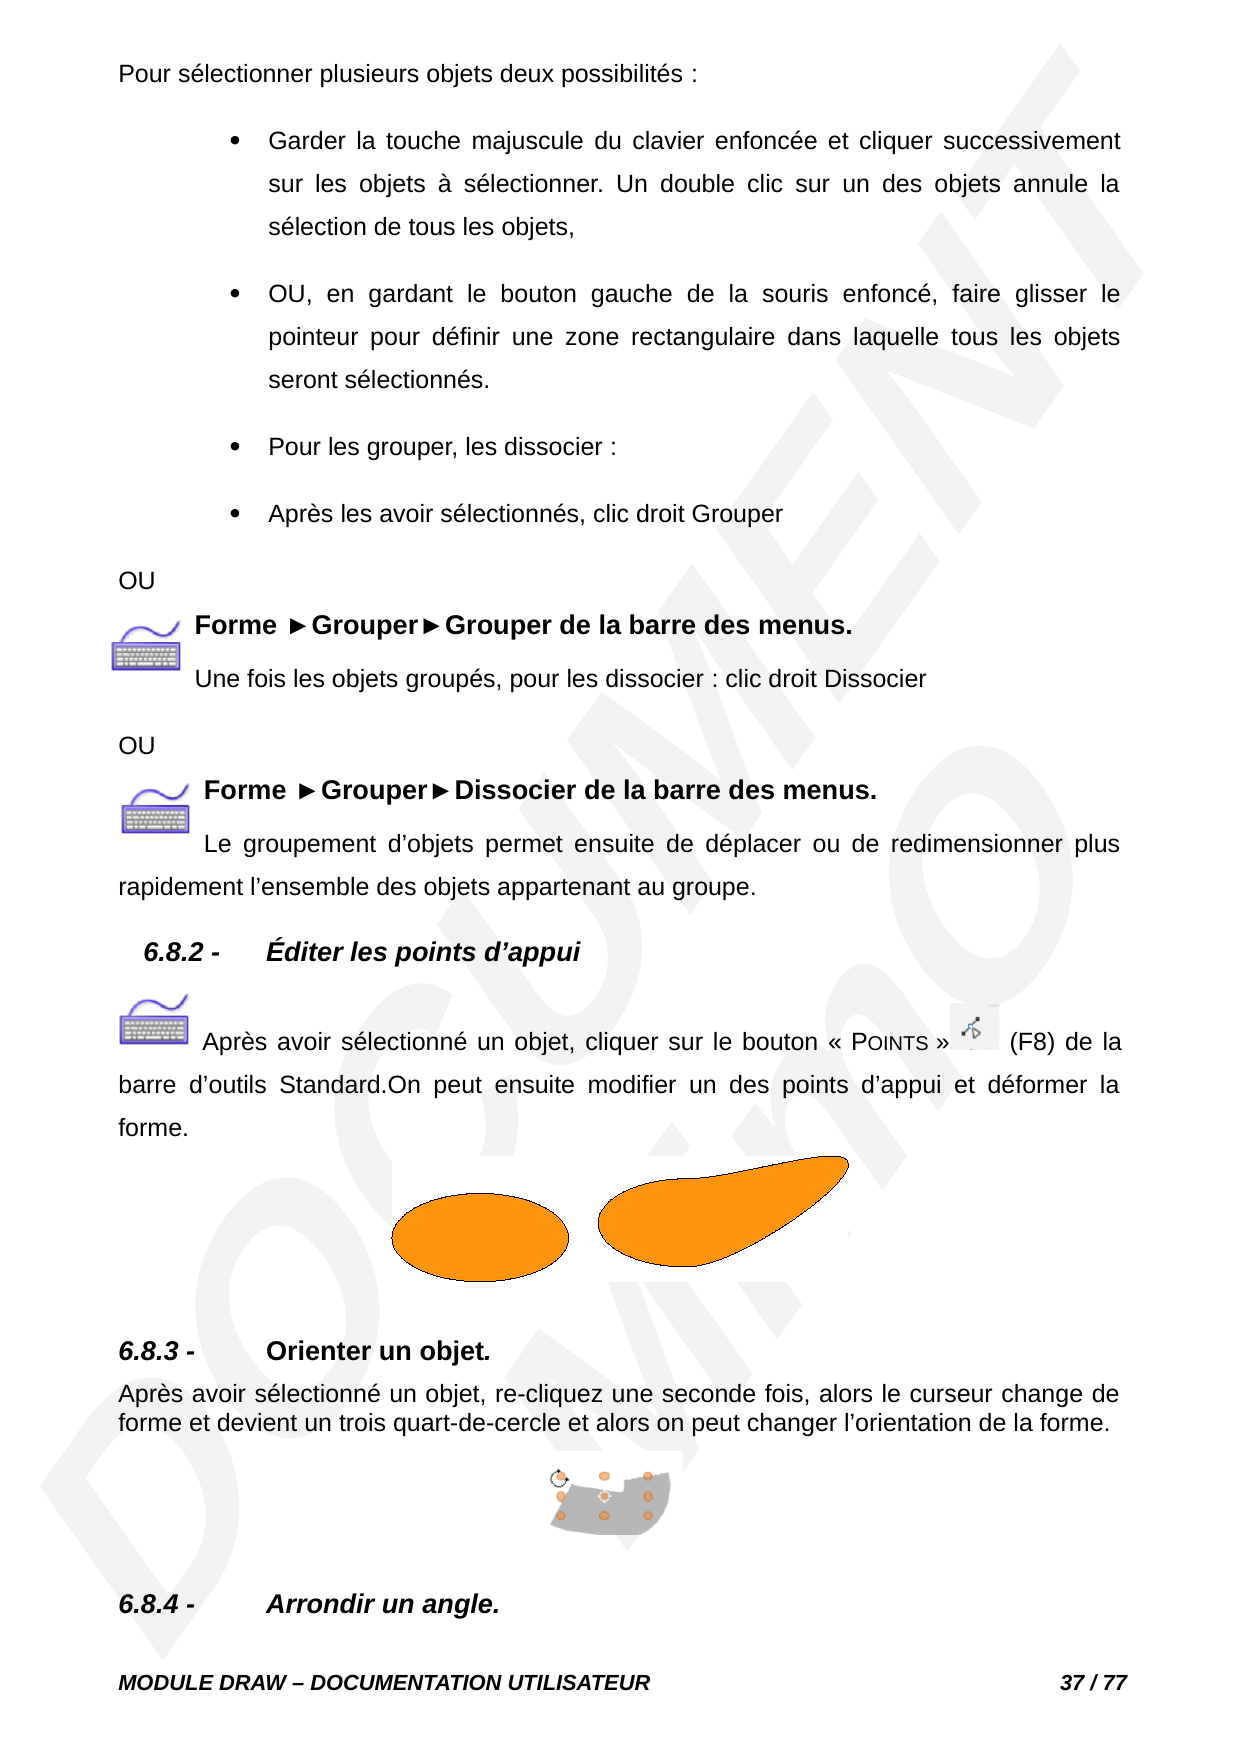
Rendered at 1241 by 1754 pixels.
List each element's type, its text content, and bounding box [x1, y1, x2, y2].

text Pour sélectionner plusieurs objets deux possibilités : [118, 59, 1122, 88]
picture [115, 982, 191, 1058]
list Après les avoir sélectionnés, clic droit Grouper [231, 499, 1122, 528]
picture [117, 772, 192, 847]
subtitle Arrondir un angle. [118, 1588, 1122, 1619]
text Une fois les objets groupés, pour les dissocier : clic droit Dissocier [118, 664, 1122, 693]
list OU, en gardant le bouton gauche de la souris enfoncé, faire glisser le pointeur pour définir une zone rectangulaire dans laquelle tous les objets seront sélectionnés. [231, 279, 1122, 394]
text Après avoir sélectionné un objet, re-cliquez une seconde fois, alors le curseur change de forme et devient un trois quart-de-cercle et alors on peut changer l’orientation de la forme. [118, 1379, 1122, 1436]
text OU [118, 566, 1122, 594]
picture [529, 1451, 683, 1535]
subtitle Éditer les points d’appui [143, 936, 1122, 967]
text Le groupement d’objets permet ensuite de déplacer ou de redimensionner plus rapidement l’ensemble des objets appartenant au groupe. [118, 829, 1122, 901]
text OU [118, 731, 1122, 759]
text Après avoir sélectionné un objet, cliquer sur le bouton « Points » (F8) de la barre d’outils Standard.On peut ensuite modifier un des points d’appui et déformer la forme. [118, 1003, 1122, 1142]
subtitle Orienter un objet. [118, 1335, 1122, 1366]
text Forme ►Grouper►Dissocier de la barre des menus. [192, 774, 1122, 805]
picture [107, 610, 183, 684]
list Garder la touche majuscule du clavier enfoncée et cliquer successivement sur les objets à sélectionner. Un double clic sur un des objets annule la sélection de tous les objets, [231, 126, 1122, 241]
picture [949, 1003, 1000, 1050]
text Forme ►Grouper►Grouper de la barre des menus. [118, 609, 1122, 640]
list Pour les grouper, les dissocier : [231, 432, 1122, 461]
